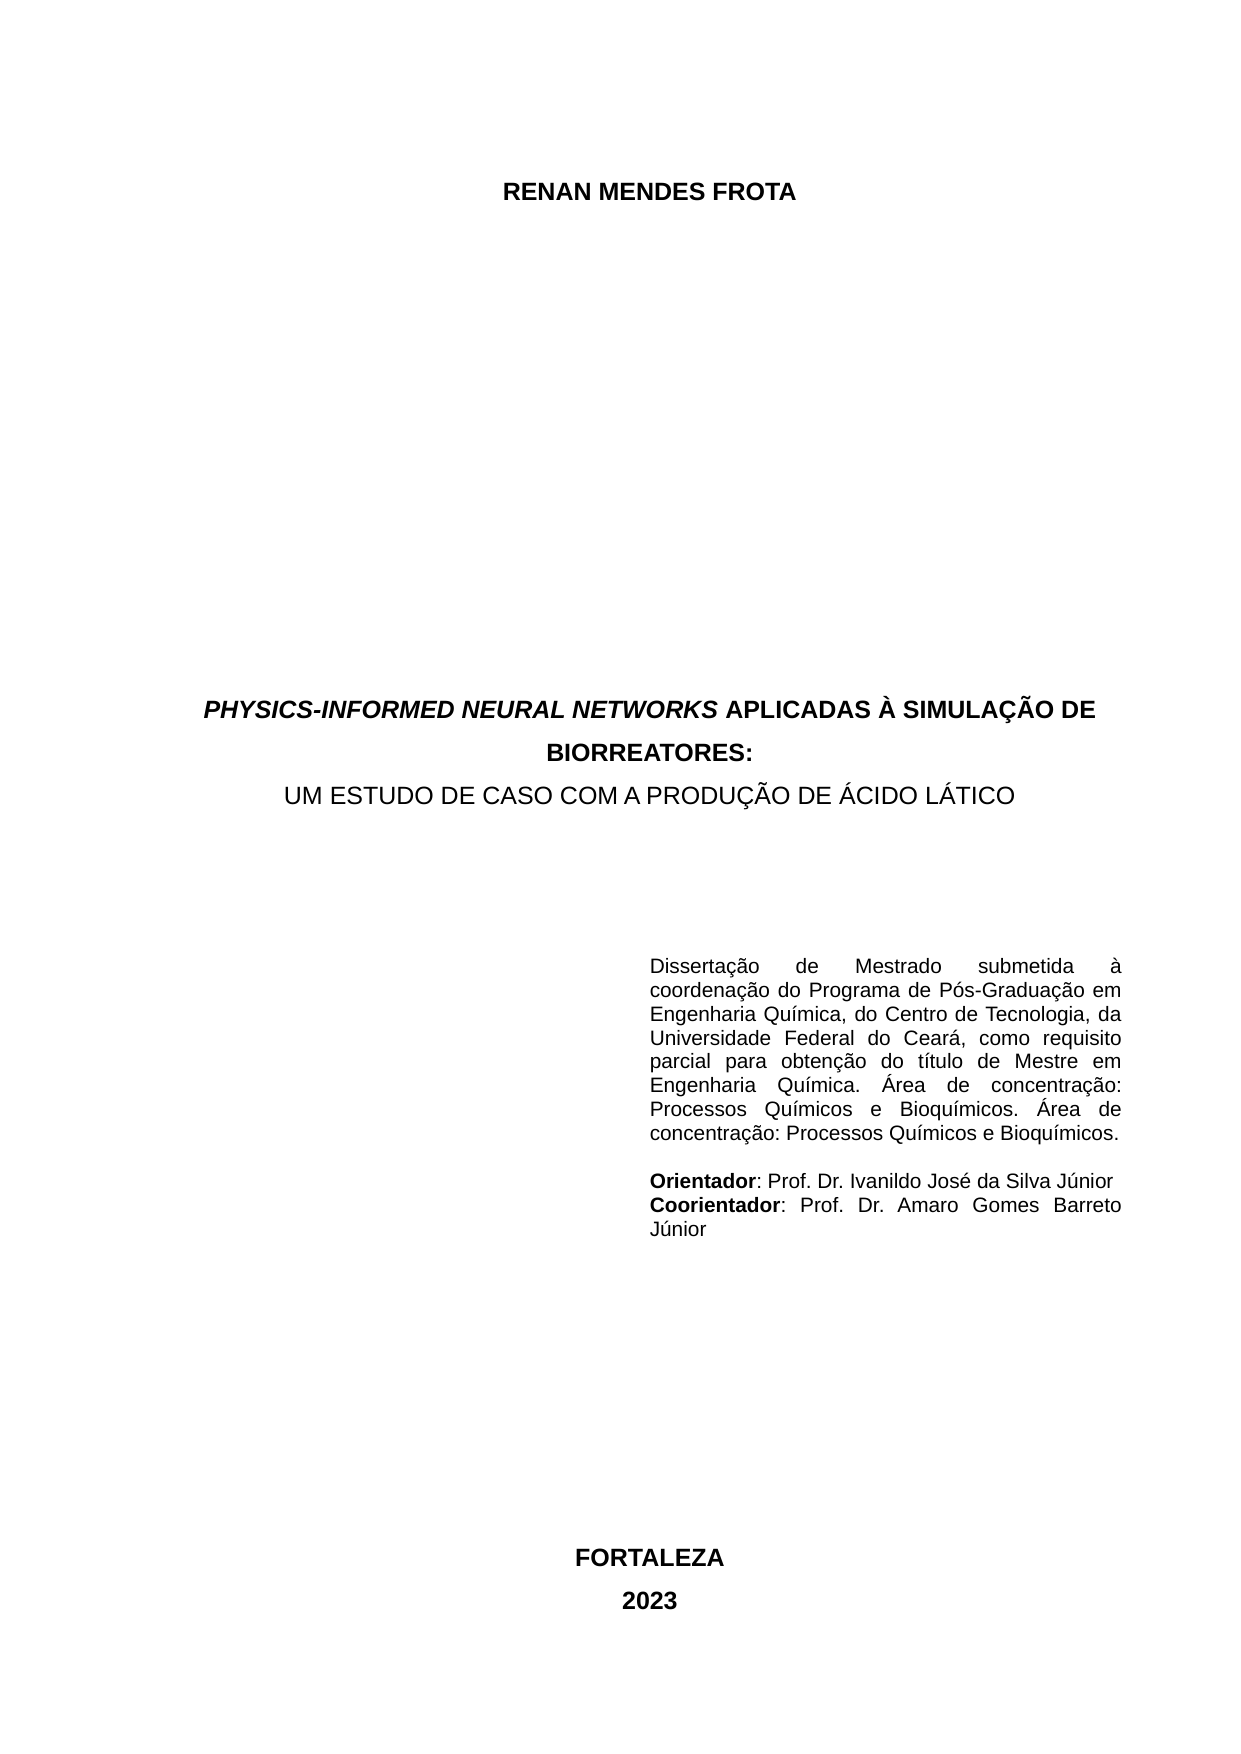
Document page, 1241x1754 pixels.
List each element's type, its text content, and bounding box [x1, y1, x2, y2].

text RENAN MENDES FROTA [177, 177, 1122, 206]
text Orientador: Prof. Dr. Ivanildo José da Silva Júnior [649, 1169, 1122, 1193]
text Coorientador: Prof. Dr. Amaro Gomes Barreto Júnior [649, 1193, 1122, 1241]
text PHYSICS-INFORMED NEURAL NETWORKS APLICADAS À SIMULAÇÃO DE BIORREATORES: [177, 695, 1122, 767]
text UM ESTUDO DE CASO COM A PRODUÇÃO DE ÁCIDO LÁTICO [177, 781, 1122, 810]
text FORTALEZA [177, 1543, 1122, 1572]
text Dissertação de Mestrado submetida à coordenação do Programa de Pós-Graduação em Engenharia Química, do Centro de Tecnologia, da Universidade Federal do Ceará, como requisito parcial para obtenção do título de Mestre em Engenharia Química. Área de concentração: Processos Químicos e Bioquímicos. Área de concentração: Processos Químicos e Bioquímicos. [649, 953, 1122, 1145]
text 2023 [177, 1586, 1122, 1615]
